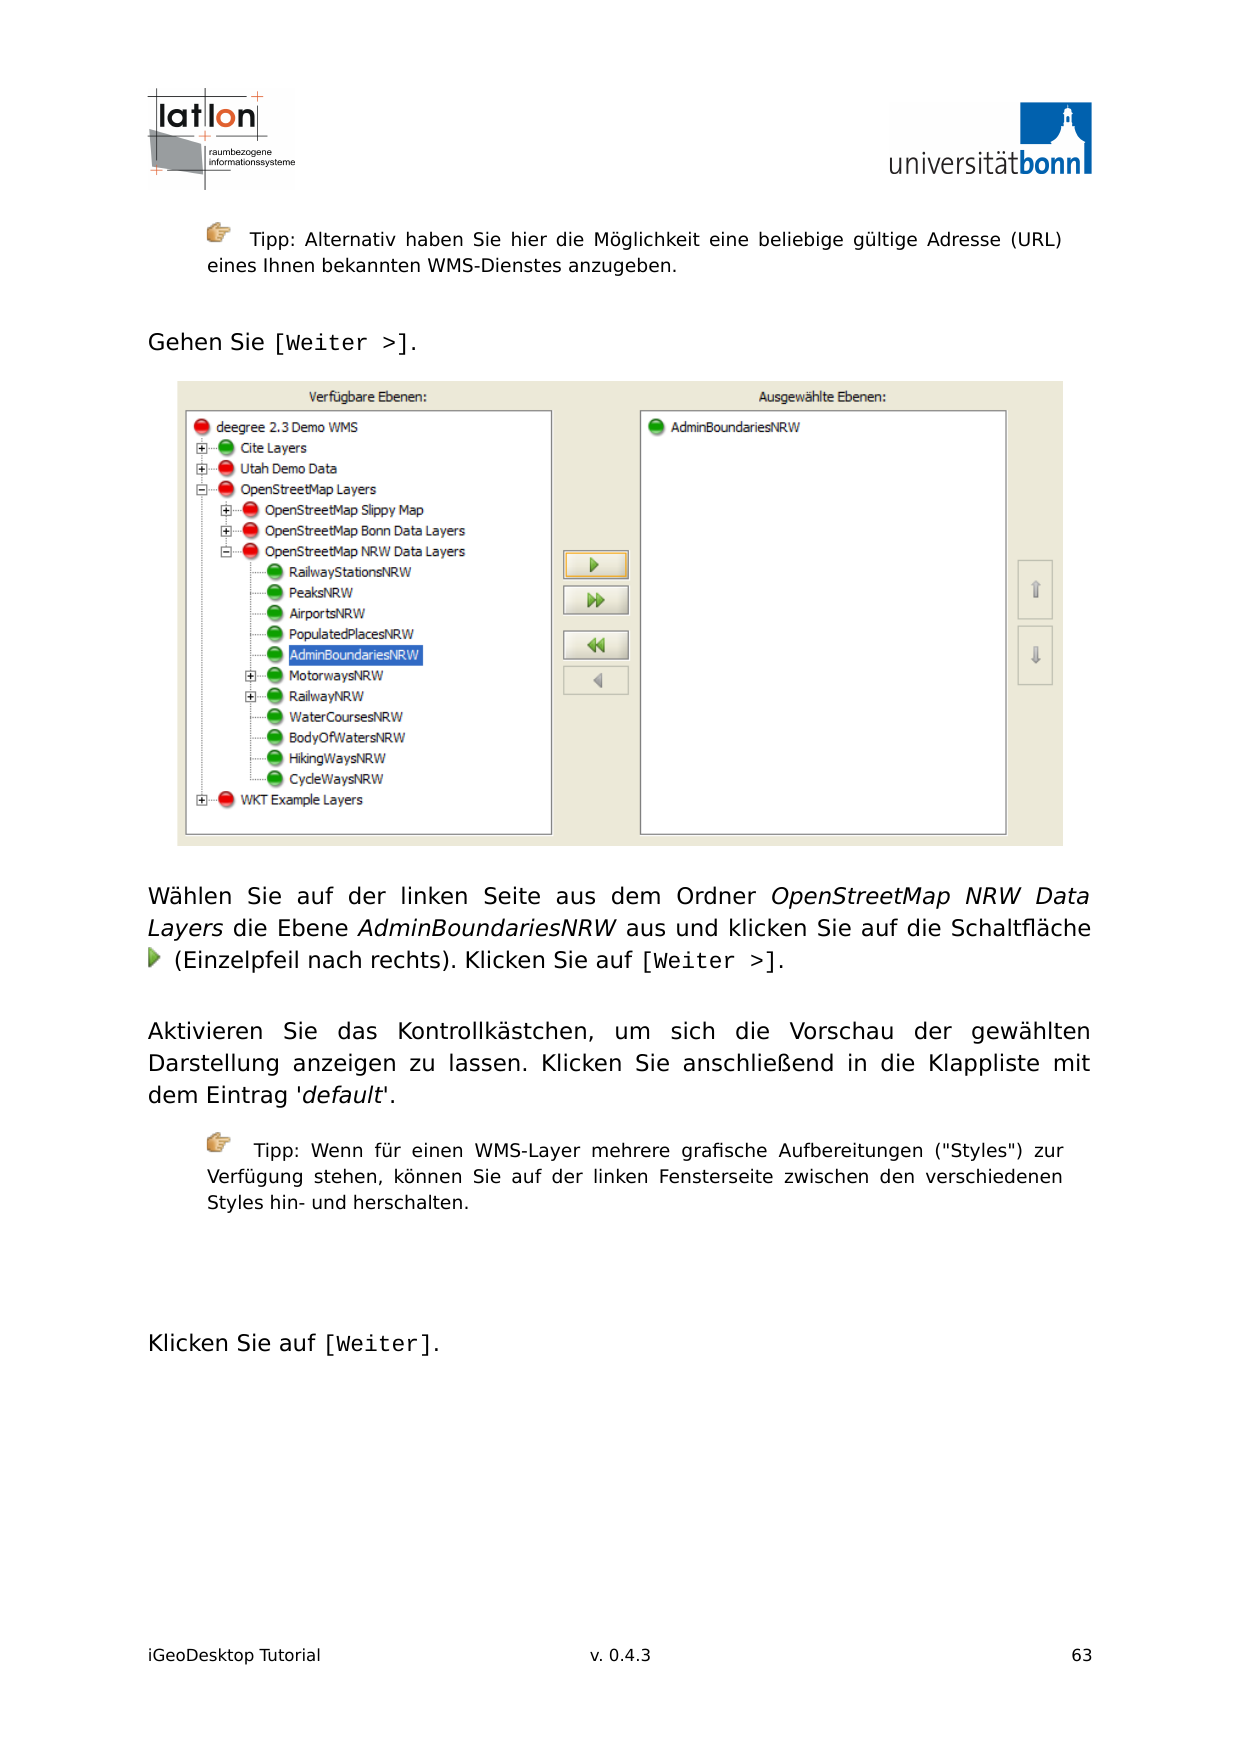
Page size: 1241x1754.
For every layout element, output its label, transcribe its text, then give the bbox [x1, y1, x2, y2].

text Tipp: Alternativ haben Sie hier die Möglichkeit eine beliebige gültige Adresse (URL) eines Ihnen bekannten WMS-Dienstes anzugeben. [207, 221, 1063, 277]
text Gehen Sie [Weiter >]. [148, 329, 1092, 357]
text Wählen Sie auf der linken Seite aus dem Ordner OpenStreetMap NRW Data Layers die Ebene AdminBoundariesNRW aus und klicken Sie auf die Schaltfläche (Einzelpfeil nach rechts). Klicken Sie auf [Weiter >]. [148, 400, 1092, 976]
text Aktivieren Sie das Kontrollkästchen, um sich die Vorschau der gewählten Darstellung anzeigen zu lassen. Klicken Sie anschließend in die Klappliste mit dem Eintrag 'default'. [148, 1018, 1092, 1108]
picture [206, 1132, 232, 1157]
picture [889, 102, 1093, 174]
picture [206, 221, 232, 247]
text Tipp: Wenn für einen WMS-Layer mehrere grafische Aufbereitungen ("Styles") zur Verfügung stehen, können Sie auf der linken Fensterseite zwischen den verschiedenen Styles hin- und herschalten. [207, 1132, 1064, 1214]
picture [177, 381, 1063, 846]
text Klicken Sie auf [Weiter]. [148, 1266, 1092, 1390]
picture [147, 88, 295, 190]
picture [147, 946, 167, 969]
